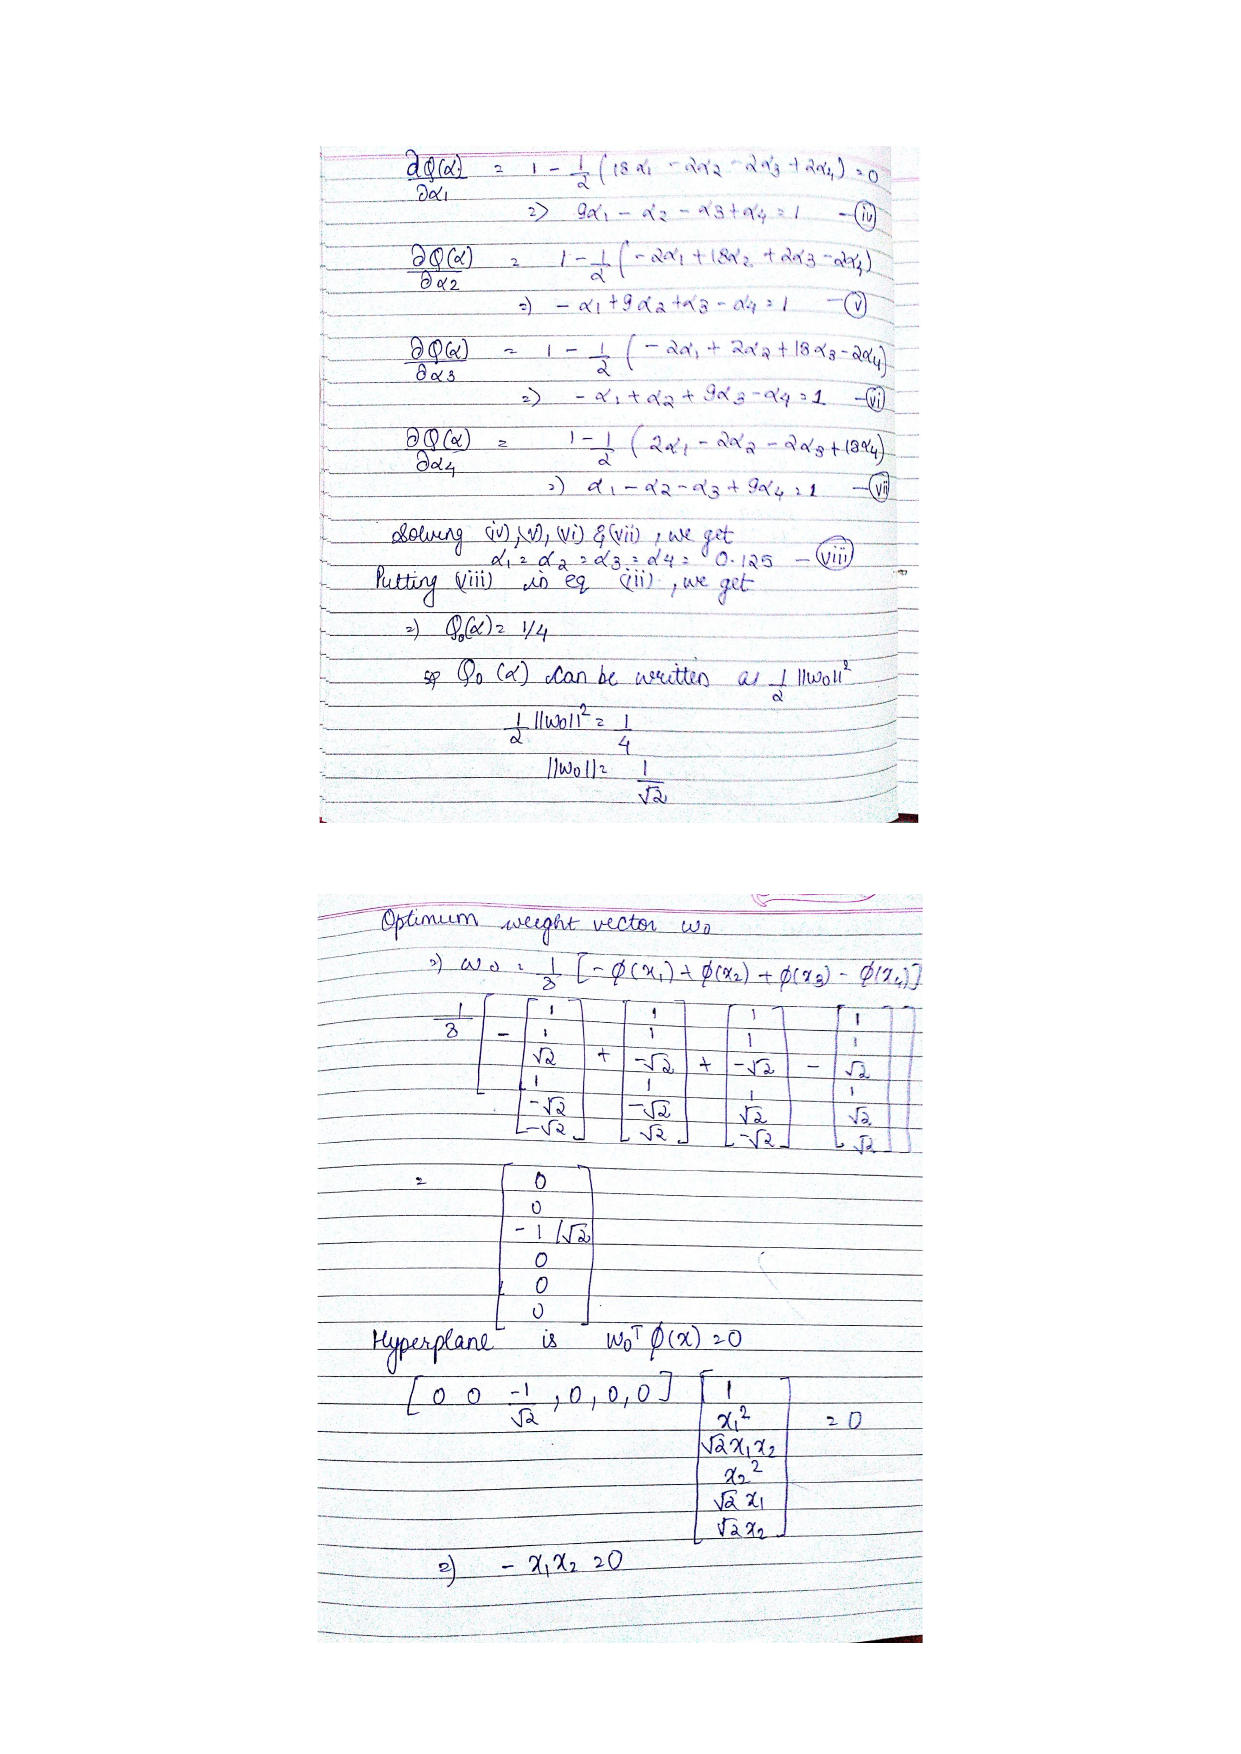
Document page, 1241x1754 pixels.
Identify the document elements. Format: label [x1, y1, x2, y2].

picture [319, 146, 921, 823]
picture [317, 894, 923, 1643]
